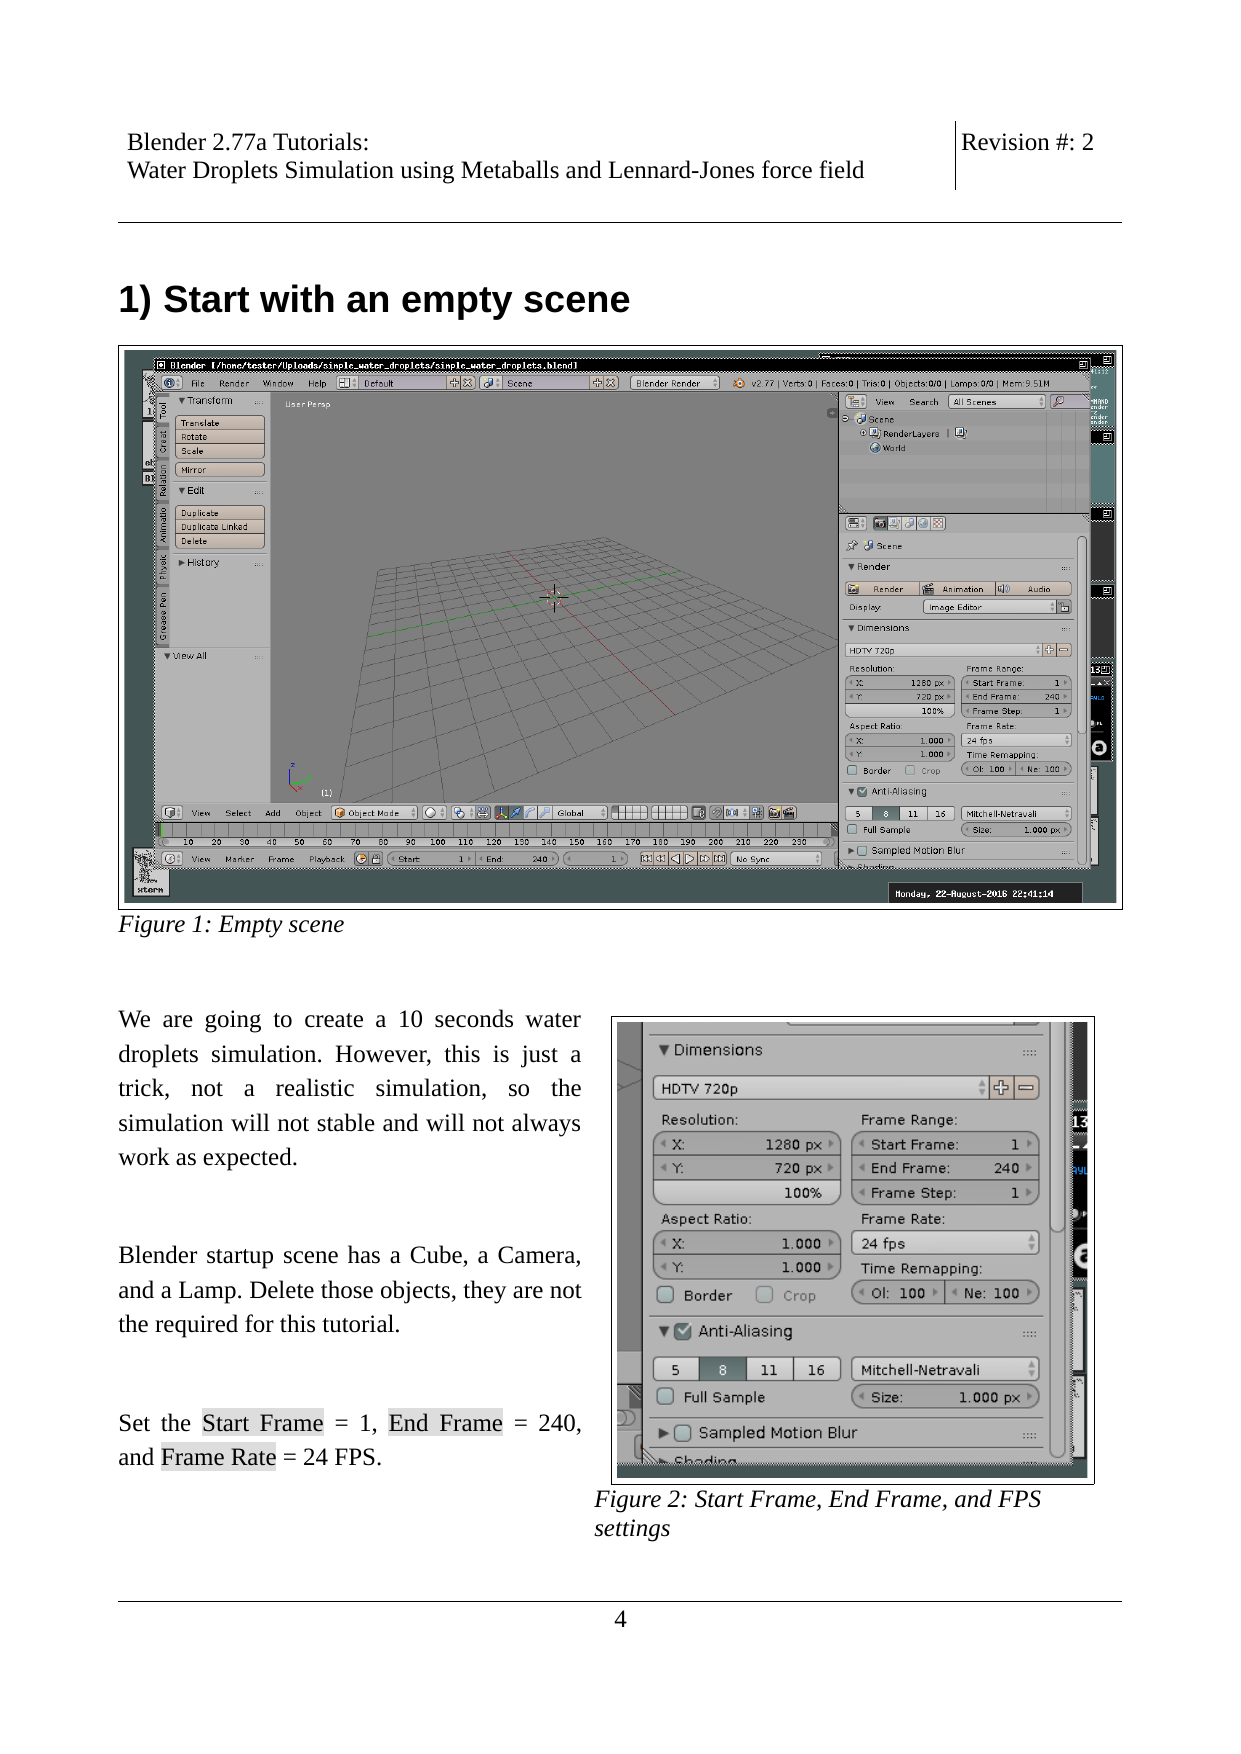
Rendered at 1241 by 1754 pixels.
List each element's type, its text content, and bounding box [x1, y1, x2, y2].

text Blender startup scene has a Cube, a Camera, and a Lamp. Delete those objects, they are not the required for this tutorial. [118, 1241, 594, 1338]
text Figure 1: Empty scene [118, 910, 1122, 938]
text [119, 346, 1122, 909]
subtitle Start with an empty scene [118, 276, 1122, 320]
text Set the Start Frame = 1, End Frame = 240, and Frame Rate = 24 FPS. [118, 1408, 594, 1471]
picture [124, 350, 1117, 903]
text Figure 2: Start Frame, End Frame, and FPS settings [594, 1017, 1111, 1541]
text We are going to create a 10 seconds water droplets simulation. However, this is just a trick, not a realistic simulation, so the simulation will not stable and will not always work as expected. [118, 1004, 1122, 1171]
picture [617, 1022, 1088, 1478]
